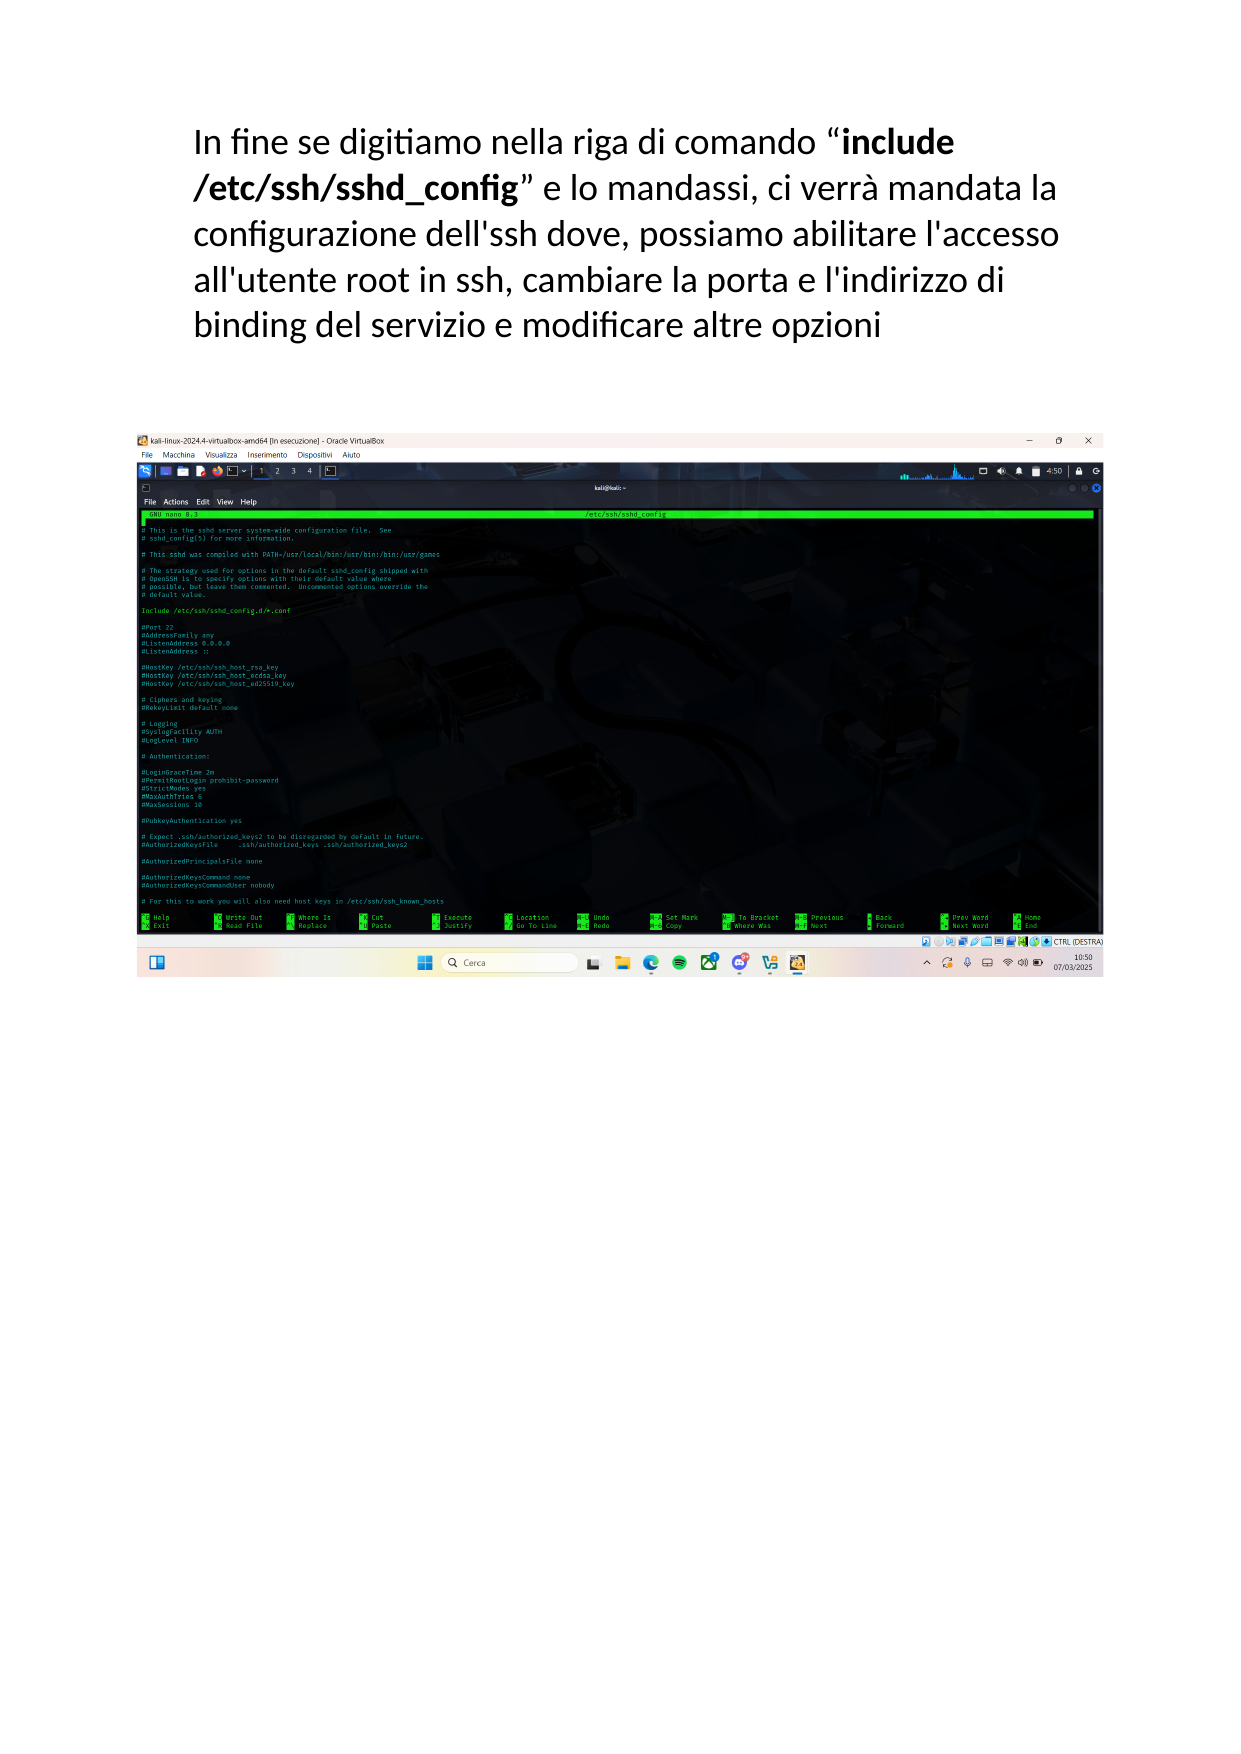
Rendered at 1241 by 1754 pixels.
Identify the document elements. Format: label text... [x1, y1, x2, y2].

picture [136, 433, 1104, 977]
list In fine se digitiamo nella riga di comando “include /etc/ssh/sshd_config” e lo mandassi, ci verrà mandata la configurazione dell'ssh dove, possiamo abilitare l'accesso all'utente root in ssh, cambiare la porta e l'indirizzo di binding del servizio e modificare altre opzioni [156, 118, 1122, 347]
